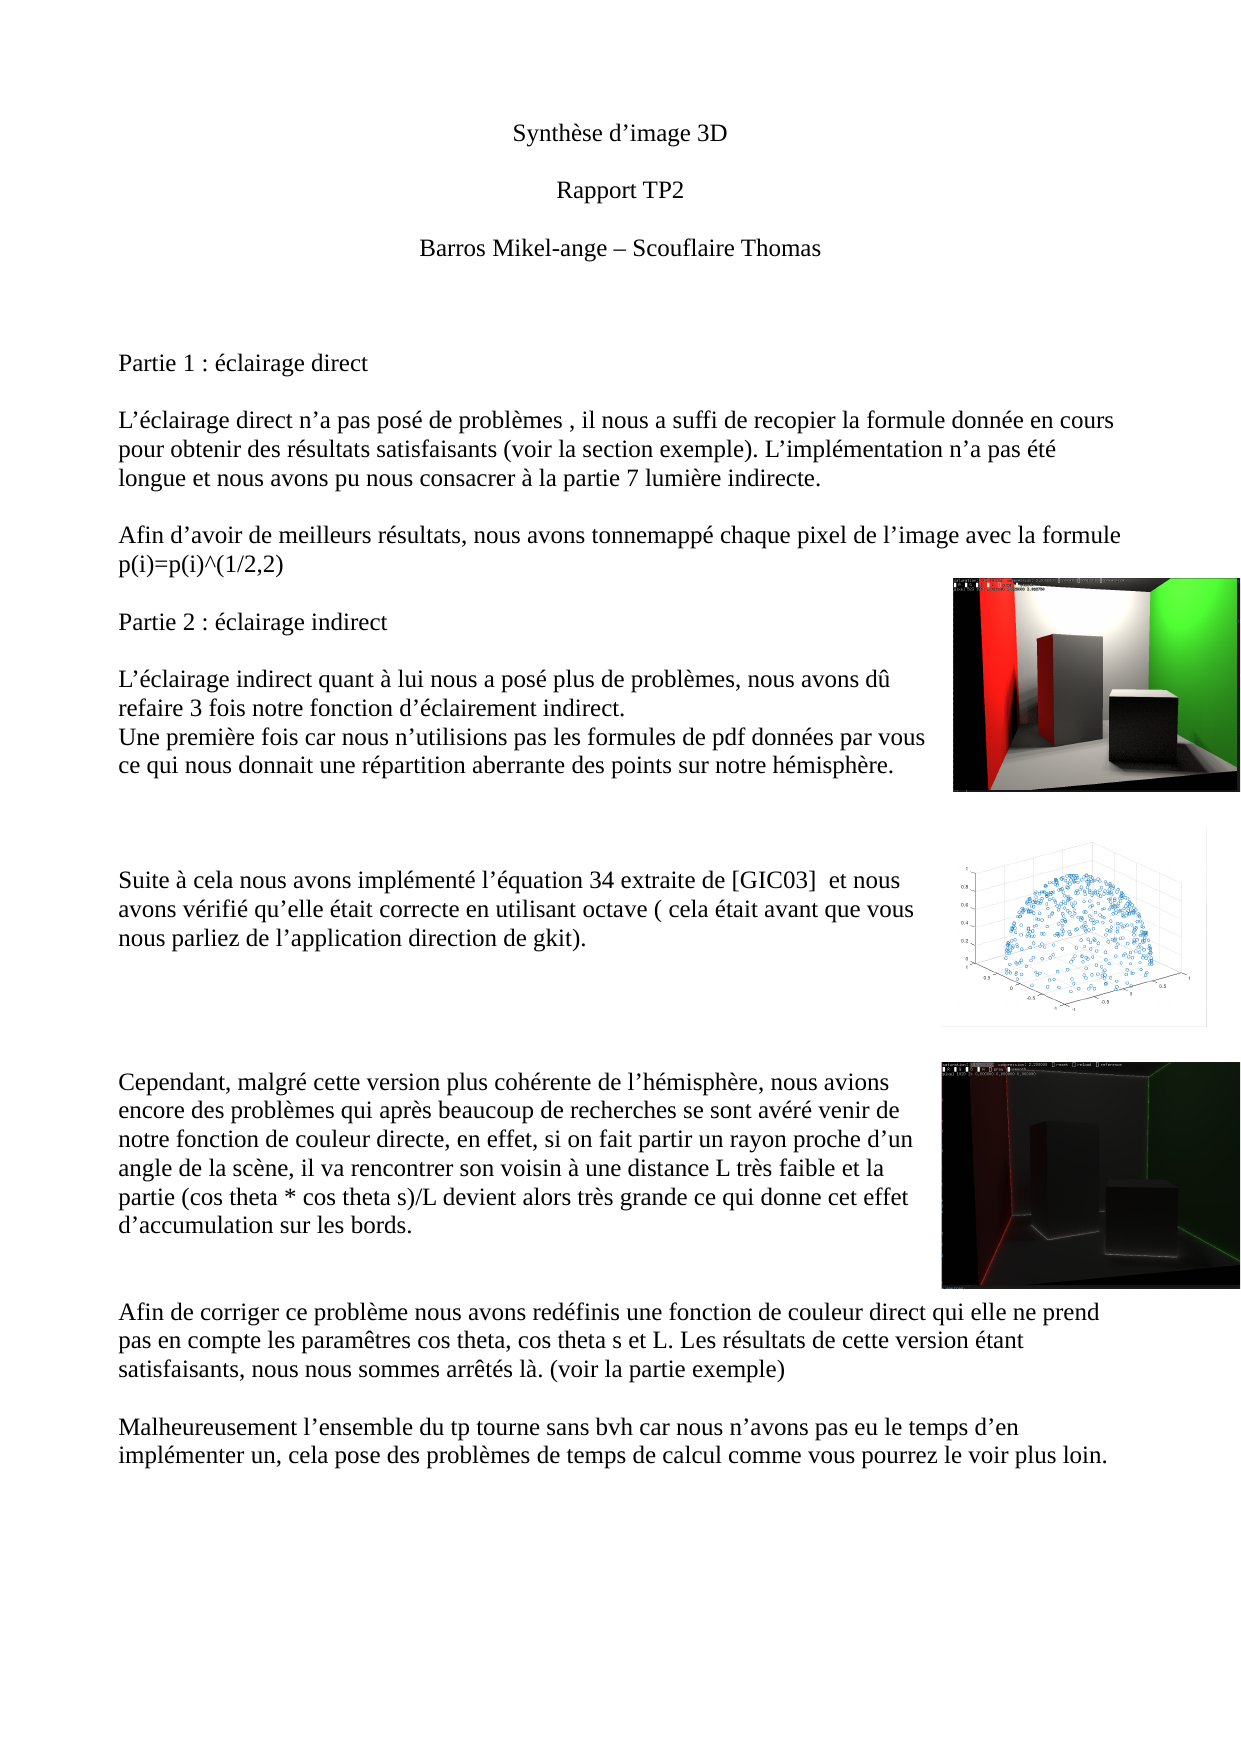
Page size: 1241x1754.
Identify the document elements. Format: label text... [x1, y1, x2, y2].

picture [953, 578, 1241, 792]
text L’éclairage indirect quant à lui nous a posé plus de problèmes, nous avons dû refaire 3 fois notre fonction d’éclairement indirect. [118, 664, 953, 722]
text Barros Mikel-ange – Scouflaire Thomas [118, 233, 1122, 262]
text Afin de corriger ce problème nous avons redéfinis une fonction de couleur direct qui elle ne prend pas en compte les paramêtres cos theta, cos theta s et L. Les résultats de cette version étant satisfaisants, nous nous sommes arrêtés là. (voir la partie exemple) [118, 1297, 1122, 1383]
text L’éclairage direct n’a pas posé de problèmes , il nous a suffi de recopier la formule donnée en cours pour obtenir des résultats satisfaisants (voir la section exemple). L’implémentation n’a pas été longue et nous avons pu nous consacrer à la partie 7 lumière indirecte. [118, 406, 1122, 492]
text Rapport TP2 [118, 176, 1122, 204]
text Cependant, malgré cette version plus cohérente de l’hémisphère, nous avions encore des problèmes qui après beaucoup de recherches se sont avéré venir de notre fonction de couleur directe, en effet, si on fait partir un rayon proche d’un angle de la scène, il va rencontrer son voisin à une distance L très faible et la partie (cos theta * cos theta s)/L devient alors très grande ce qui donne cet effet d’accumulation sur les bords. [118, 1067, 941, 1239]
text Afin d’avoir de meilleurs résultats, nous avons tonnemappé chaque pixel de l’image avec la formule [118, 521, 1122, 549]
text Une première fois car nous n’utilisions pas les formules de pdf données par vous ce qui nous donnait une répartition aberrante des points sur notre hémisphère. [118, 722, 953, 779]
text Suite à cela nous avons implémenté l’équation 34 extraite de [GIC03] et nous avons vérifié qu’elle était correcte en utilisant octave ( cela était avant que vous nous parliez de l’application direction de gkit). [118, 866, 941, 952]
picture [941, 827, 1207, 1027]
text Partie 1 : éclairage direct [118, 348, 1122, 377]
text Malheureusement l’ensemble du tp tourne sans bvh car nous n’avons pas eu le temps d’en implémenter un, cela pose des problèmes de temps de calcul comme vous pourrez le voir plus loin. [118, 1412, 1122, 1469]
picture [941, 1062, 1241, 1289]
text Partie 2 : éclairage indirect [118, 607, 953, 636]
text Synthèse d’image 3D [118, 118, 1122, 147]
text p(i)=p(i)^(1/2,2) [118, 549, 1122, 578]
